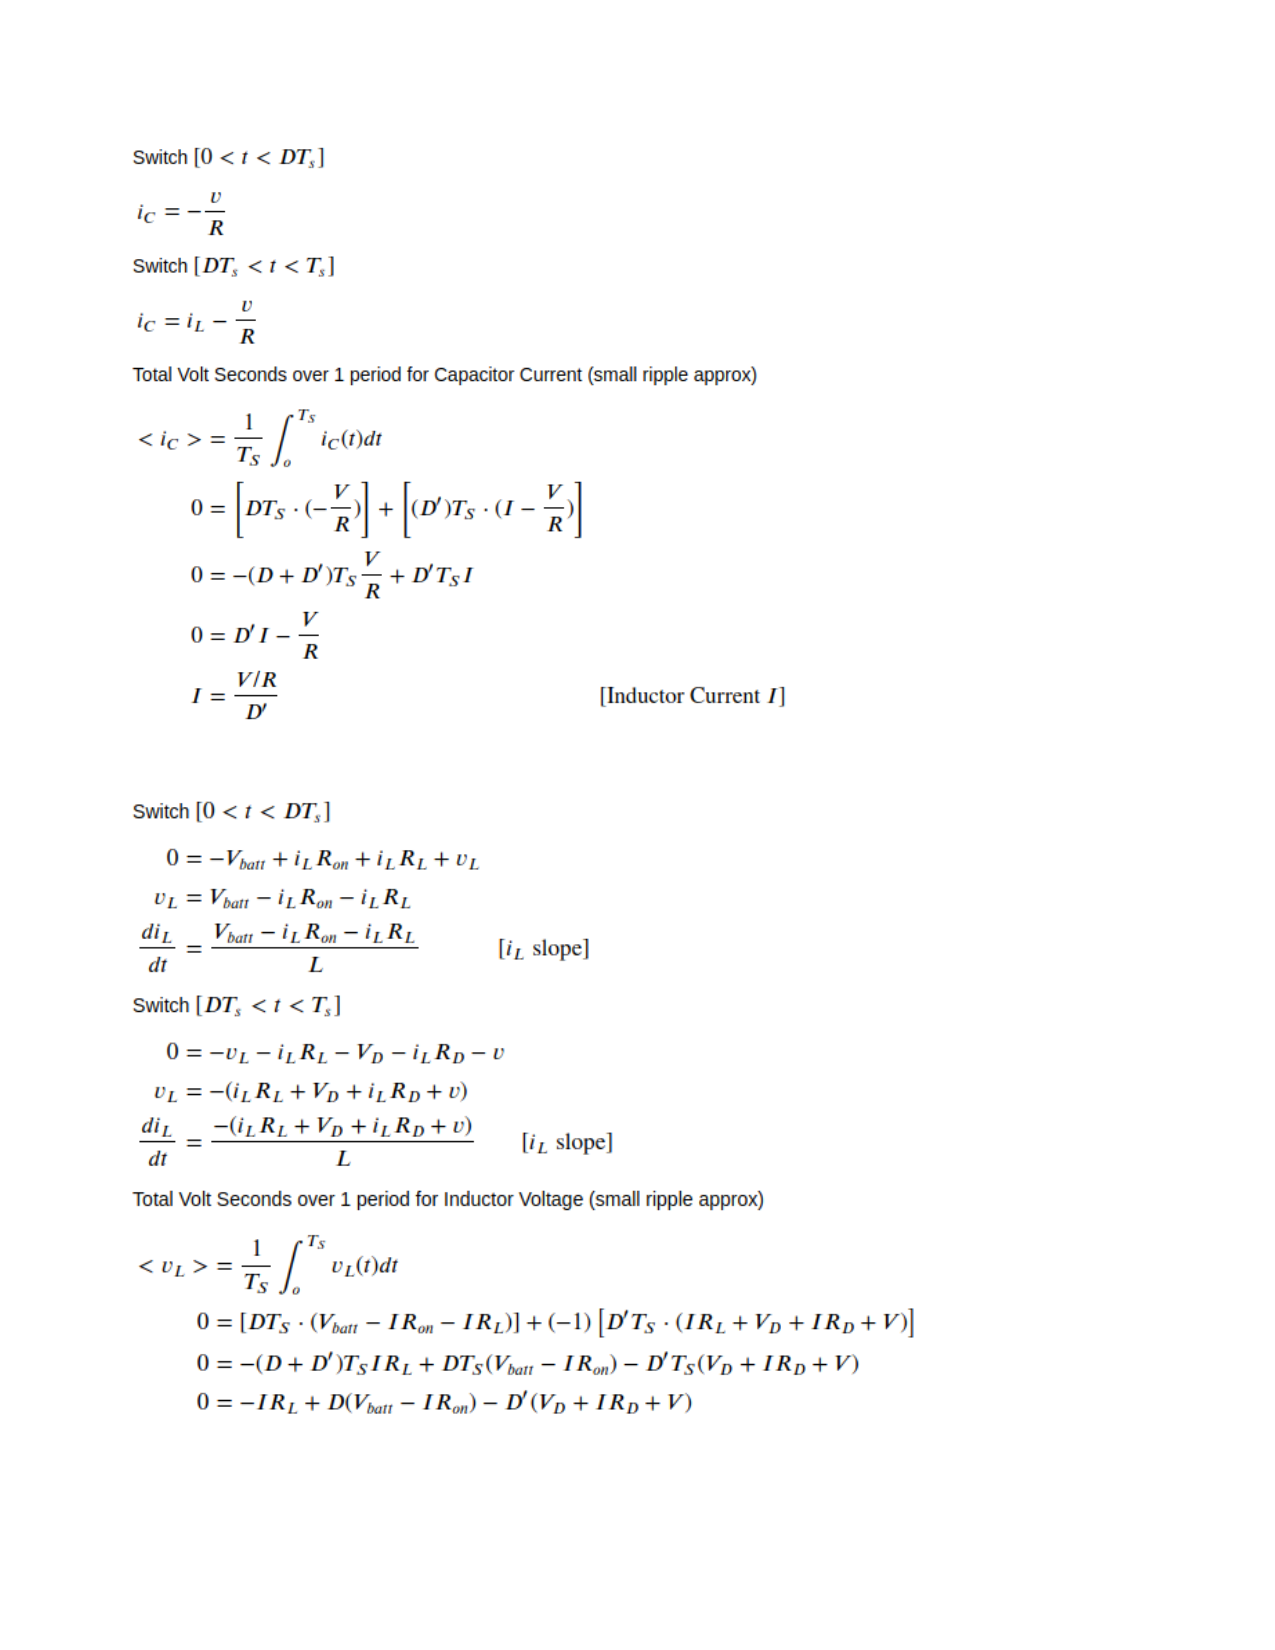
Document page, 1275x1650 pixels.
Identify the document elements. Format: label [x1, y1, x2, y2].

picture [118, 137, 800, 730]
picture [123, 795, 922, 1436]
